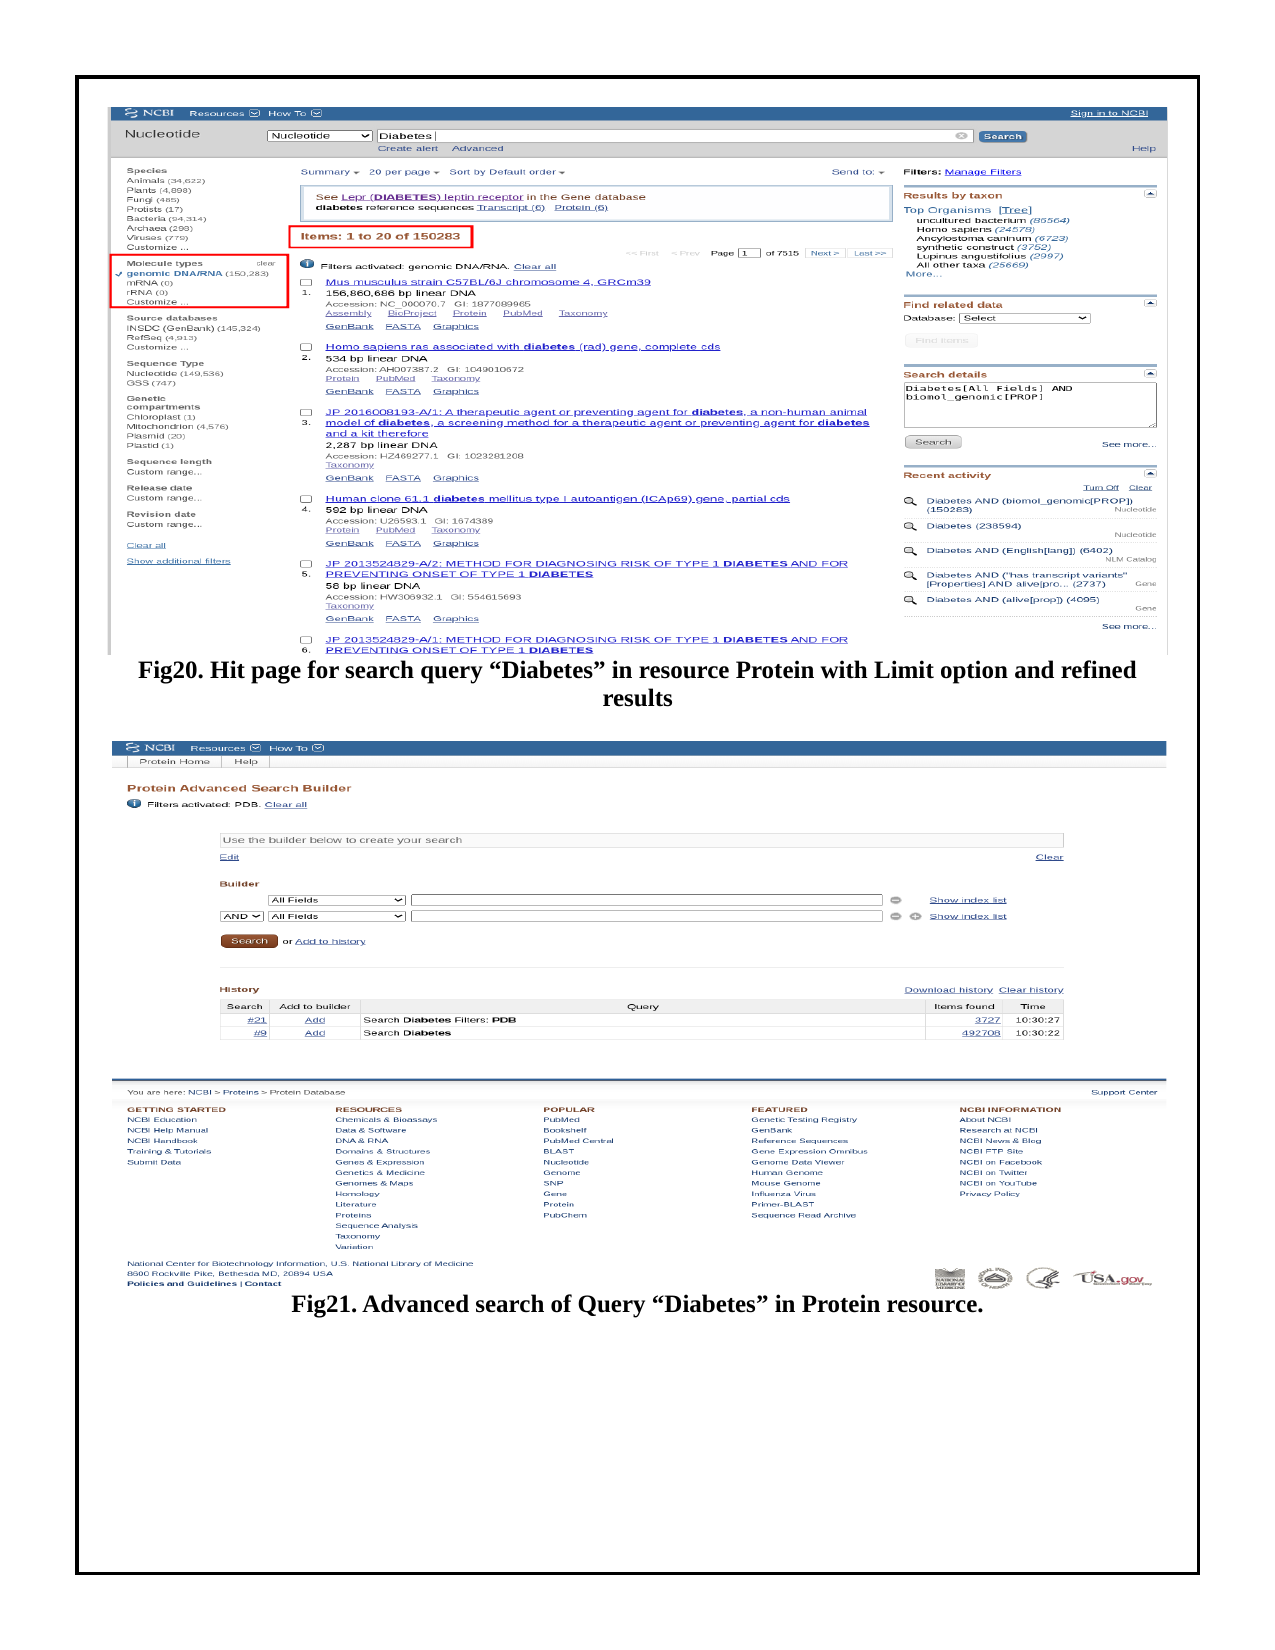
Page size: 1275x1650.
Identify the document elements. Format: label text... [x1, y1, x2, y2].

picture [107, 107, 1168, 655]
picture [112, 741, 1167, 1289]
text Fig21. Advanced search of Query “Diabetes” in Protein resource. [108, 741, 1167, 1318]
text Fig20. Hit page for search query “Diabetes” in resource Protein with Limit option and refined results [108, 655, 1167, 712]
